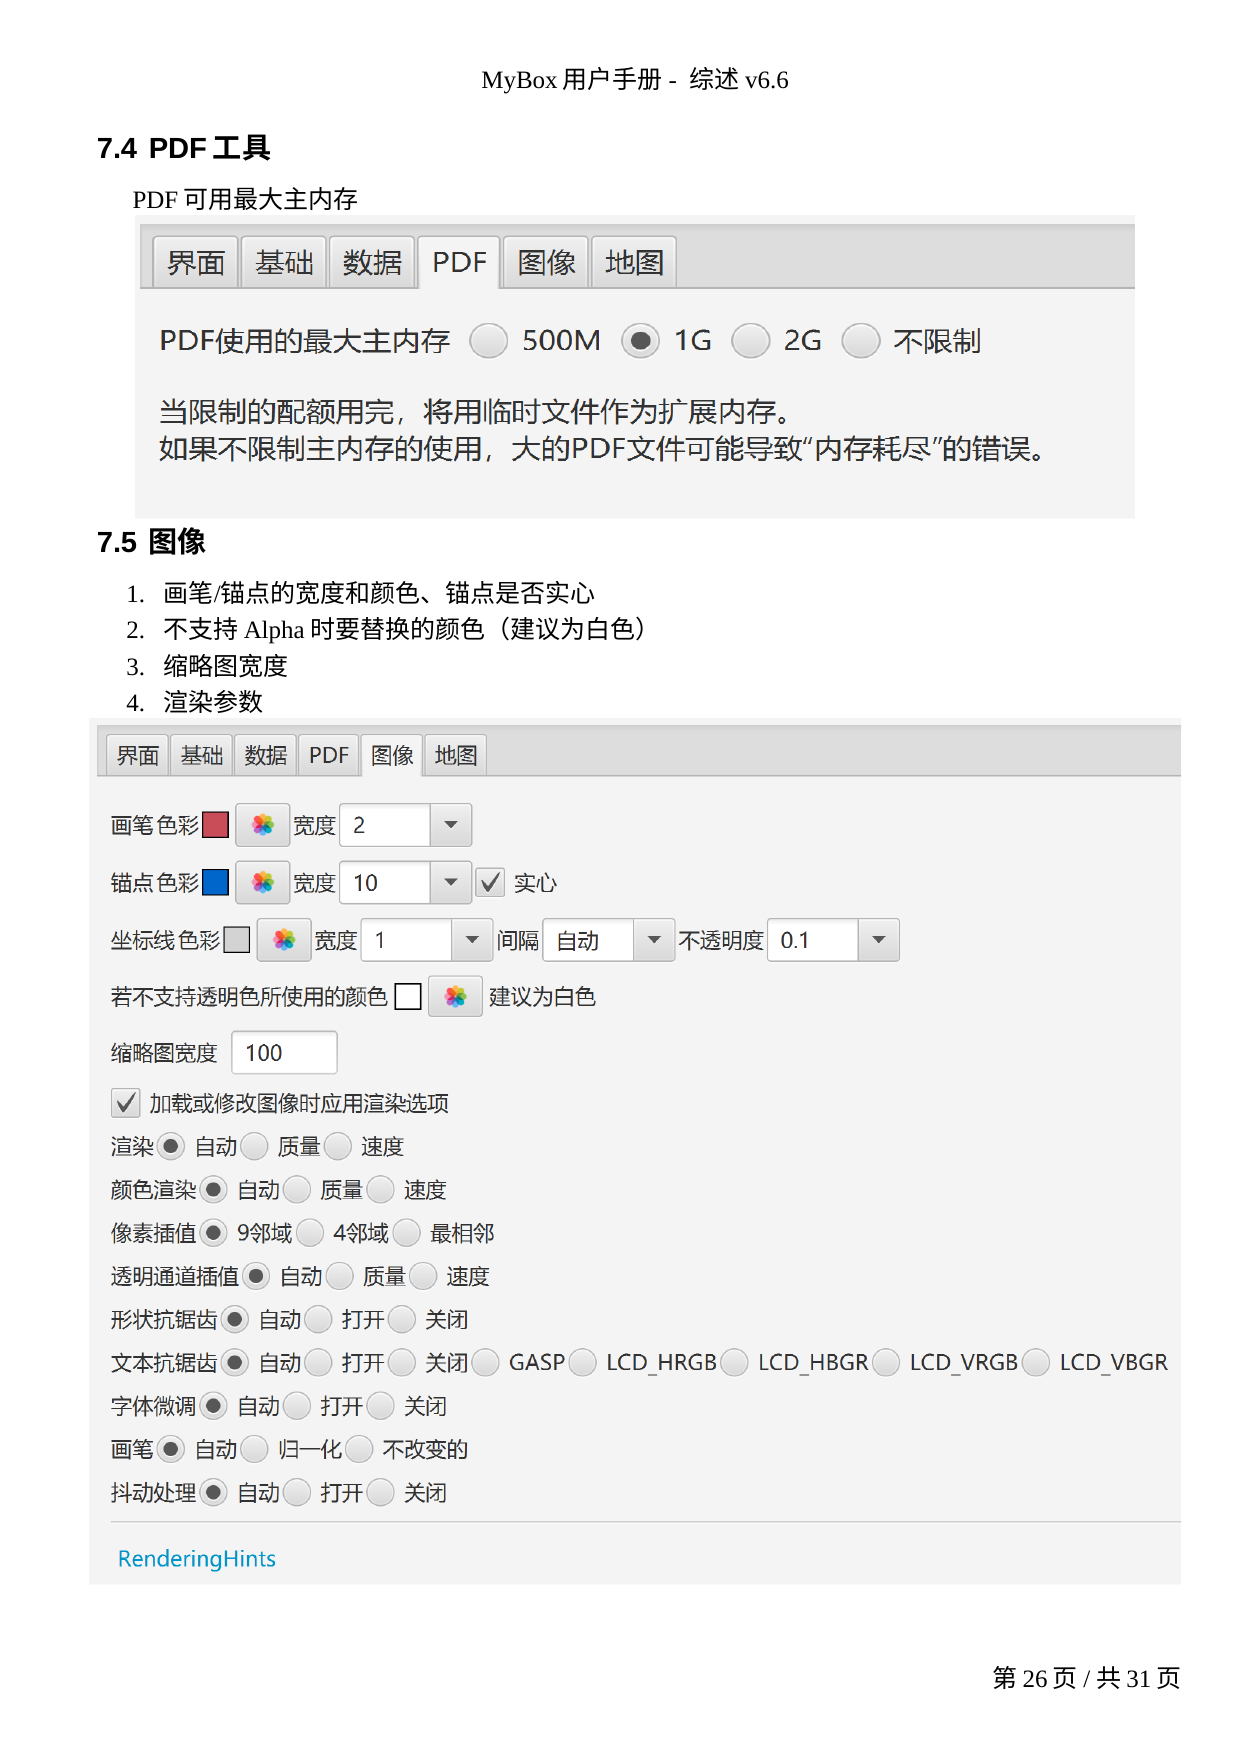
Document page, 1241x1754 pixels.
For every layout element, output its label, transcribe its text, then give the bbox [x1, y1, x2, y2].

list 不支持Alpha时要替换的颜色（建议为白色） [126, 610, 1181, 646]
subtitle PDF工具 [88, 125, 1181, 167]
list 渲染参数 [126, 682, 1181, 718]
picture [134, 215, 1135, 519]
text PDF可用最大主内存 [88, 179, 1181, 216]
picture [88, 718, 1182, 1585]
subtitle 图像 [88, 241, 1181, 561]
list 画笔/锚点的宽度和颜色、锚点是否实心 [126, 573, 1181, 610]
list 缩略图宽度 [126, 646, 1181, 682]
